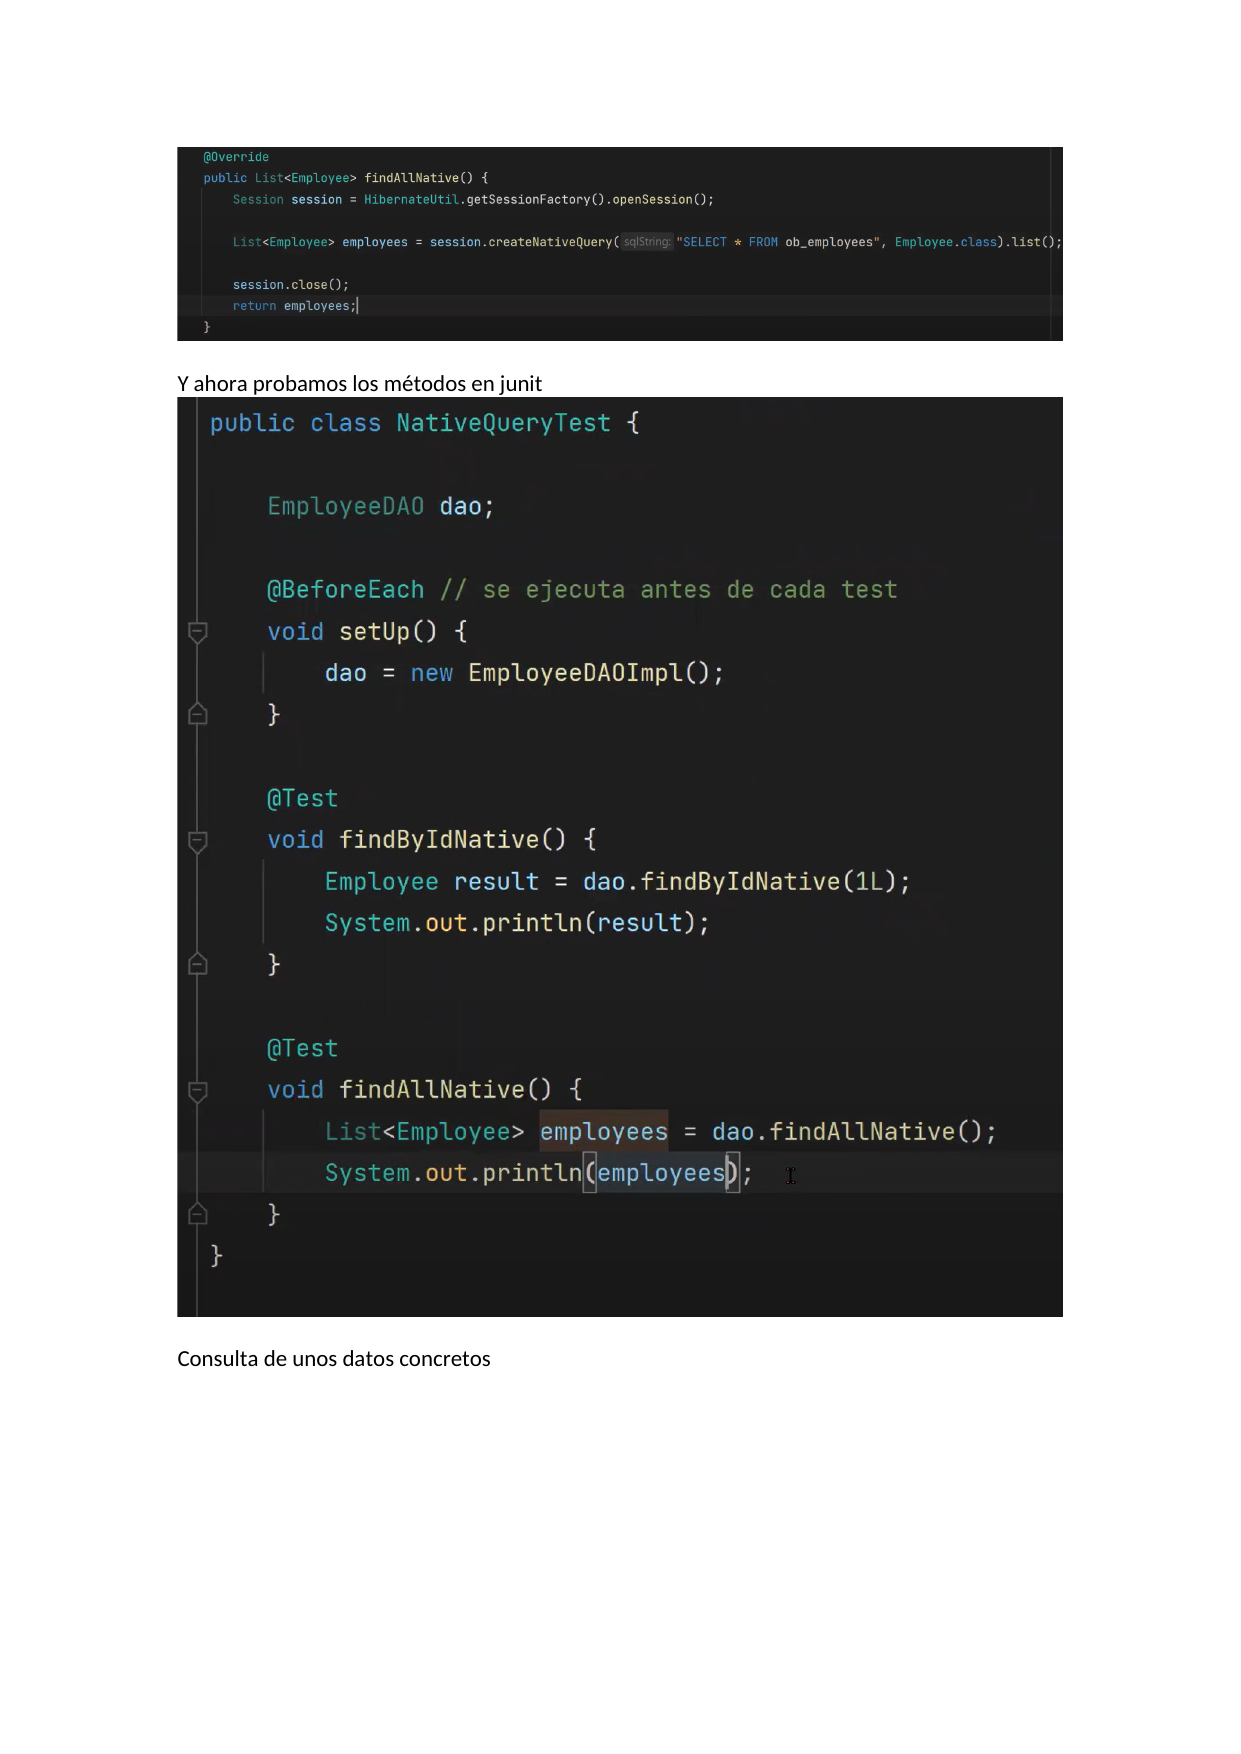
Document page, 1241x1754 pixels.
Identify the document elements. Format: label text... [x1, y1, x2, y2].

picture [177, 397, 1063, 1317]
picture [177, 147, 1063, 341]
text Y ahora probamos los métodos en junit [177, 369, 1063, 397]
text Consulta de unos datos concretos [177, 1344, 1063, 1373]
